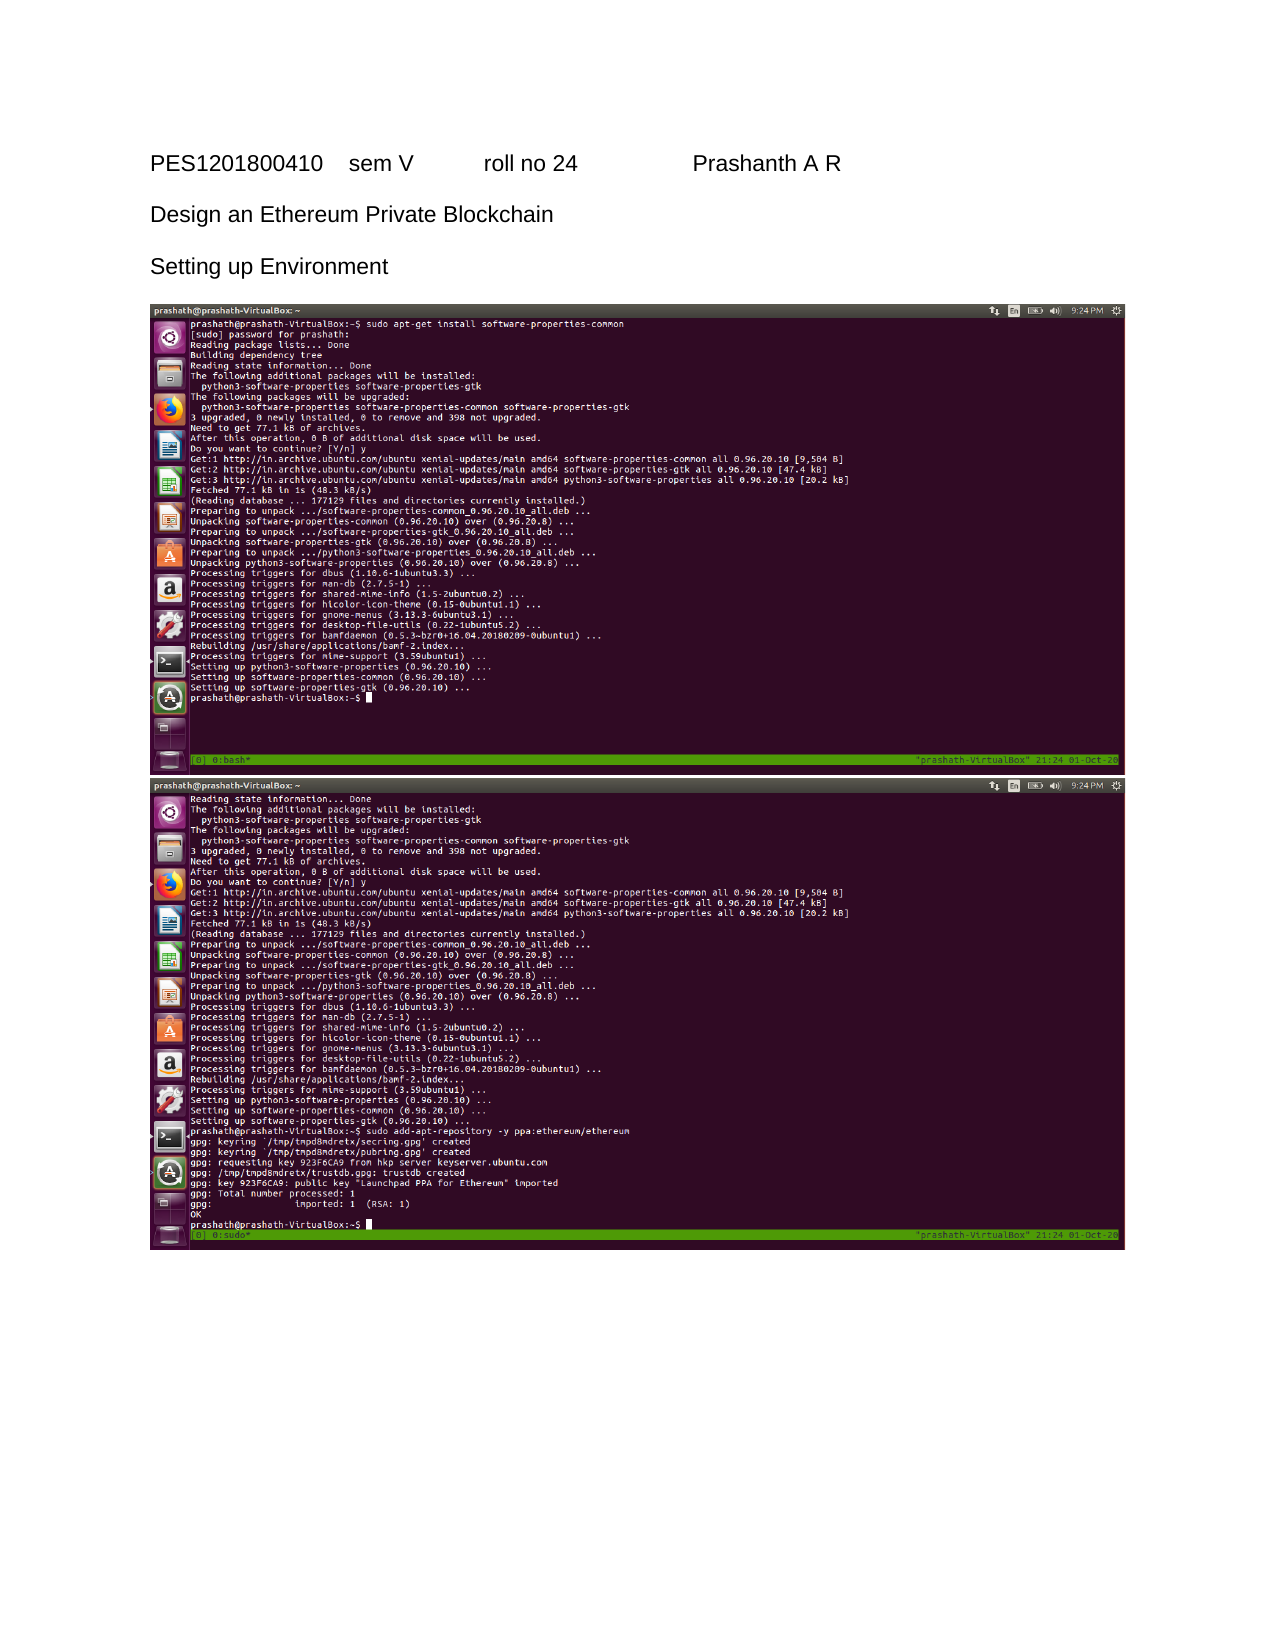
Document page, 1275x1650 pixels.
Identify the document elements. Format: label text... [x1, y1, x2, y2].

picture [150, 778, 1125, 1250]
text Setting up Environment [150, 253, 1125, 279]
text PES1201800410 sem V roll no 24 Prashanth A R [150, 150, 1125, 176]
picture [150, 304, 1125, 775]
text Design an Ethereum Private Blockchain [150, 201, 1125, 228]
